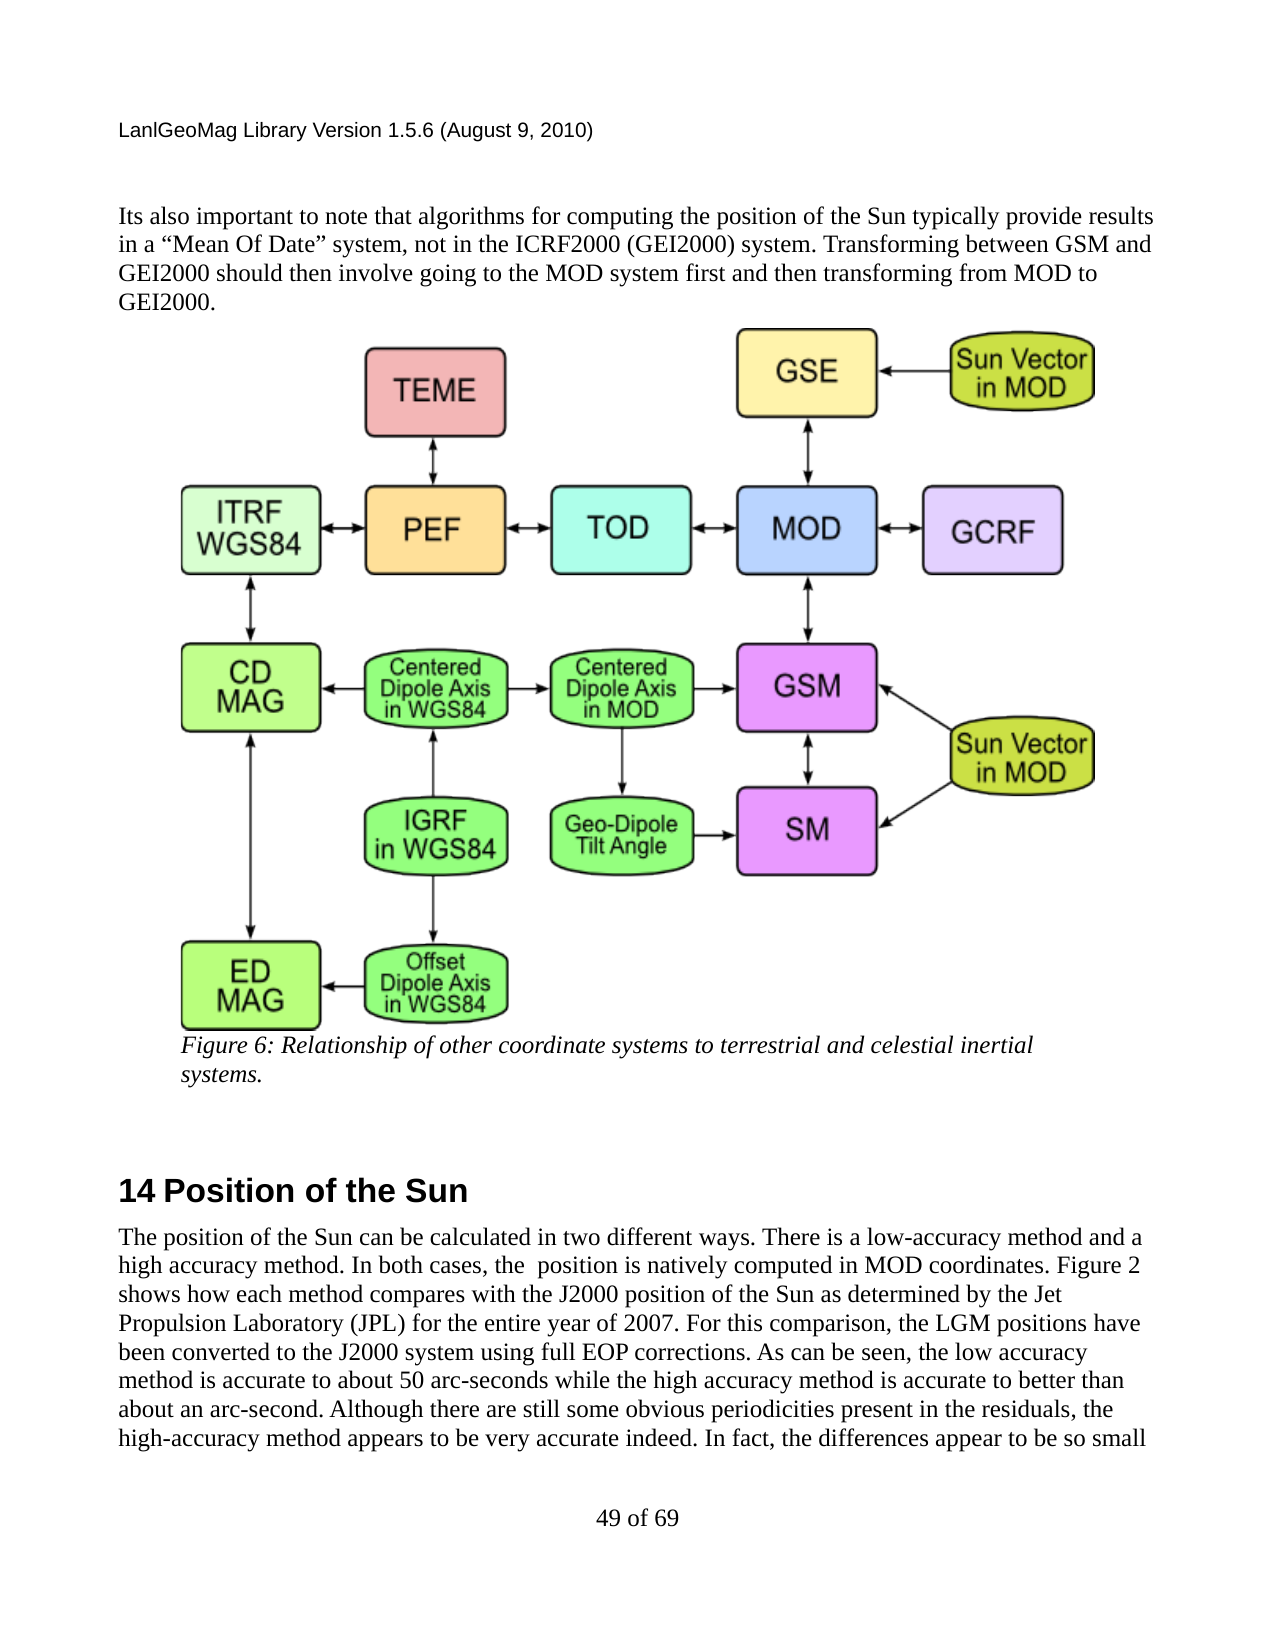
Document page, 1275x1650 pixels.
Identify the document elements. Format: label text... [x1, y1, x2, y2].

text Its also important to note that algorithms for computing the position of the Sun typically provide results in a “Mean Of Date” system, not in the ICRF2000 (GEI2000) system. Transforming between GSM and GEI2000 should then involve going to the MOD system first and then transforming from MOD to GEI2000. [118, 201, 1157, 316]
text Figure 6: Relationship of other coordinate systems to terrestrial and celestial inertial systems. [181, 1031, 1094, 1088]
subtitle Position of the Sun [118, 1171, 1157, 1209]
text The position of the Sun can be calculated in two different ways. There is a low-accuracy method and a high accuracy method. In both cases, the position is natively computed in MOD coordinates. Figure 2 shows how each method compares with the J2000 position of the Sun as determined by the Jet Propulsion Laboratory (JPL) for the entire year of 2007. For this comparison, the LGM positions have been converted to the J2000 system using full EOP corrections. As can be seen, the low accuracy method is accurate to about 50 arc-seconds while the high accuracy method is accurate to better than about an arc-second. Although there are still some obvious periodicities present in the residuals, the high-accuracy method appears to be very accurate indeed. In fact, the differences appear to be so small [118, 1222, 1157, 1452]
picture [180, 328, 1095, 1031]
